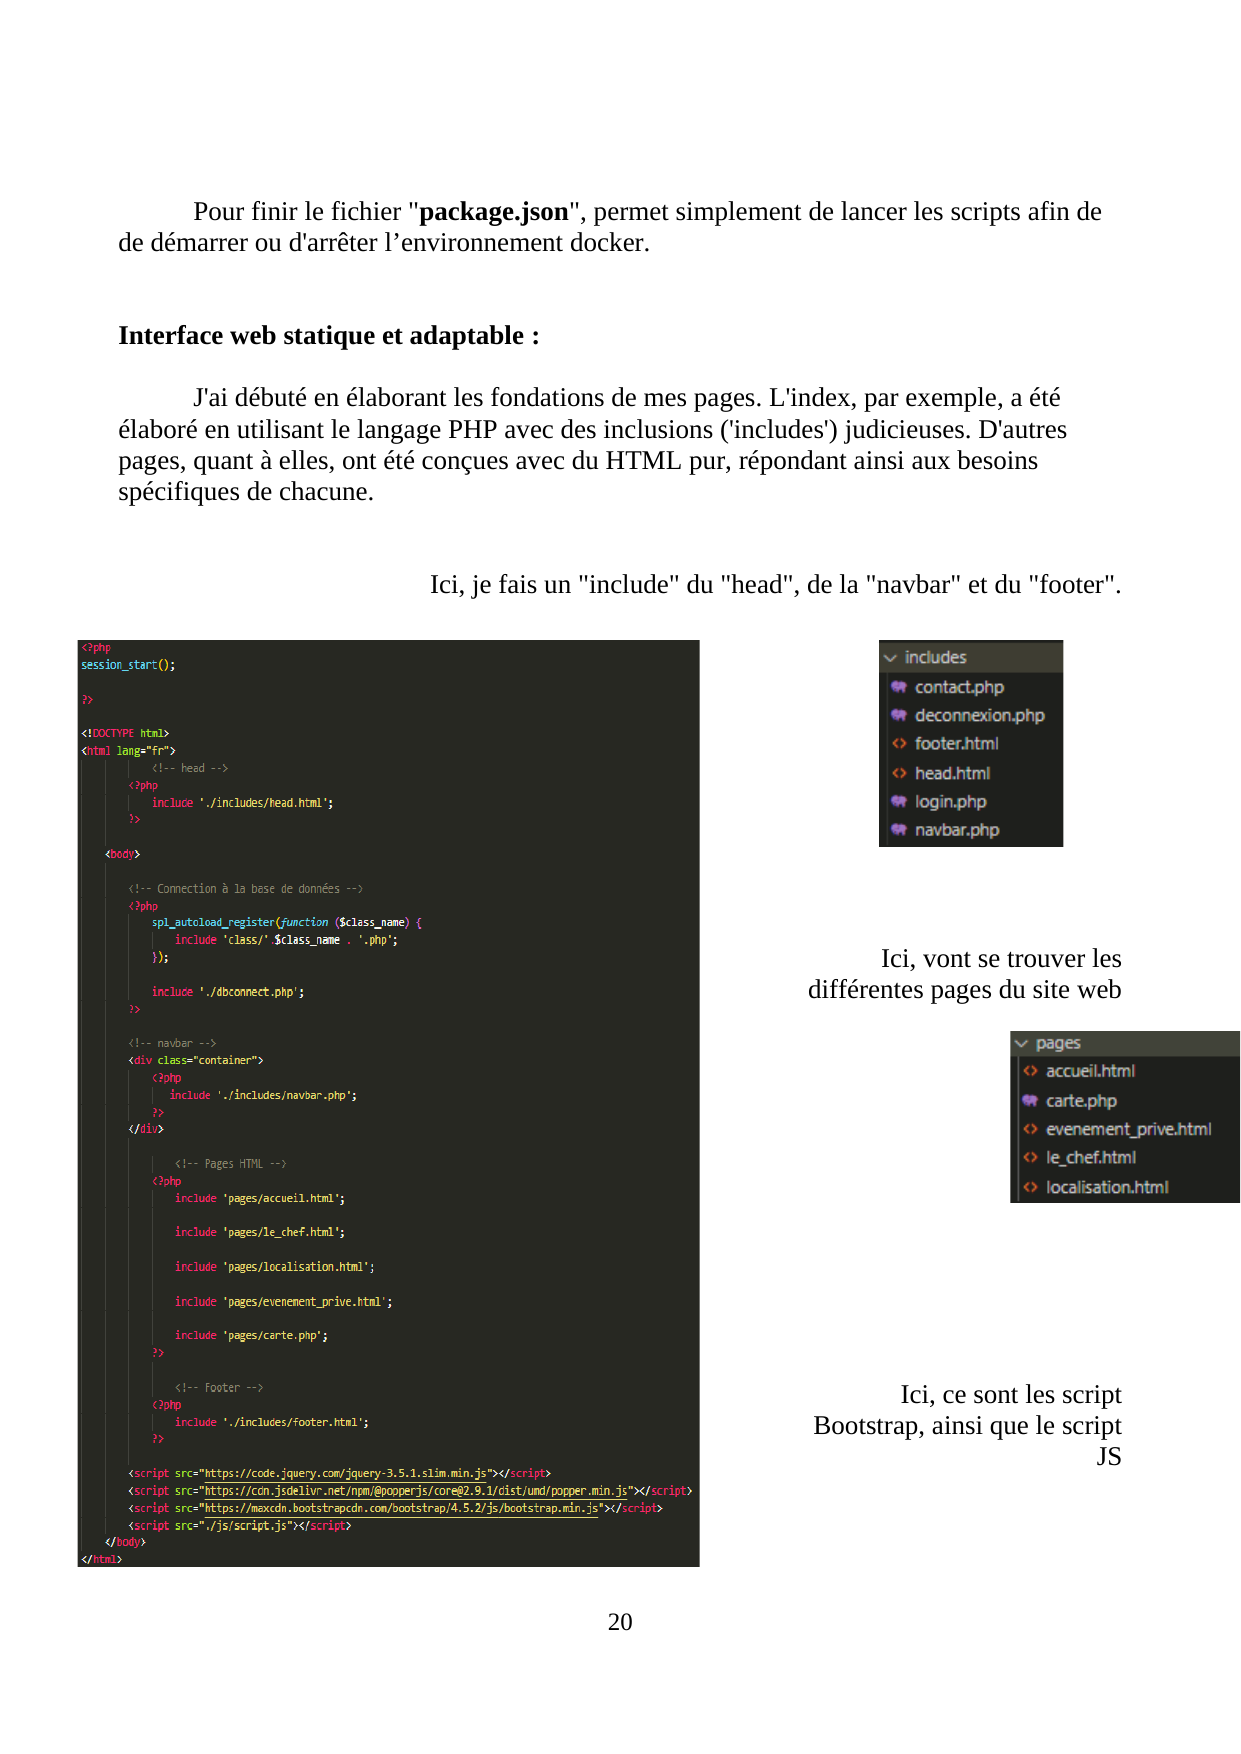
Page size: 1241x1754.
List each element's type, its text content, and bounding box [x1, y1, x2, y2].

text J'ai débuté en élaborant les fondations de mes pages. L'index, par exemple, a été élaboré en utilisant le langage PHP avec des inclusions ('includes') judicieuses. D'autres pages, quant à elles, ont été conçues avec du HTML pur, répondant ainsi aux besoins spécifiques de chacune. [118, 382, 1122, 506]
text Ici, vont se trouver les différentes pages du site web [700, 942, 1122, 1004]
picture [1010, 1031, 1241, 1203]
text Interface web statique et adaptable : [118, 319, 1122, 350]
text Pour finir le fichier "package.json", permet simplement de lancer les scripts afin de de démarrer ou d'arrêter l’environnement docker. [118, 195, 1122, 257]
picture [879, 640, 1064, 847]
picture [77, 640, 700, 1567]
text Ici, je fais un "include" du "head", de la "navbar" et du "footer". [118, 568, 1122, 599]
text Ici, ce sont les script Bootstrap, ainsi que le script JS [793, 1378, 1122, 1472]
